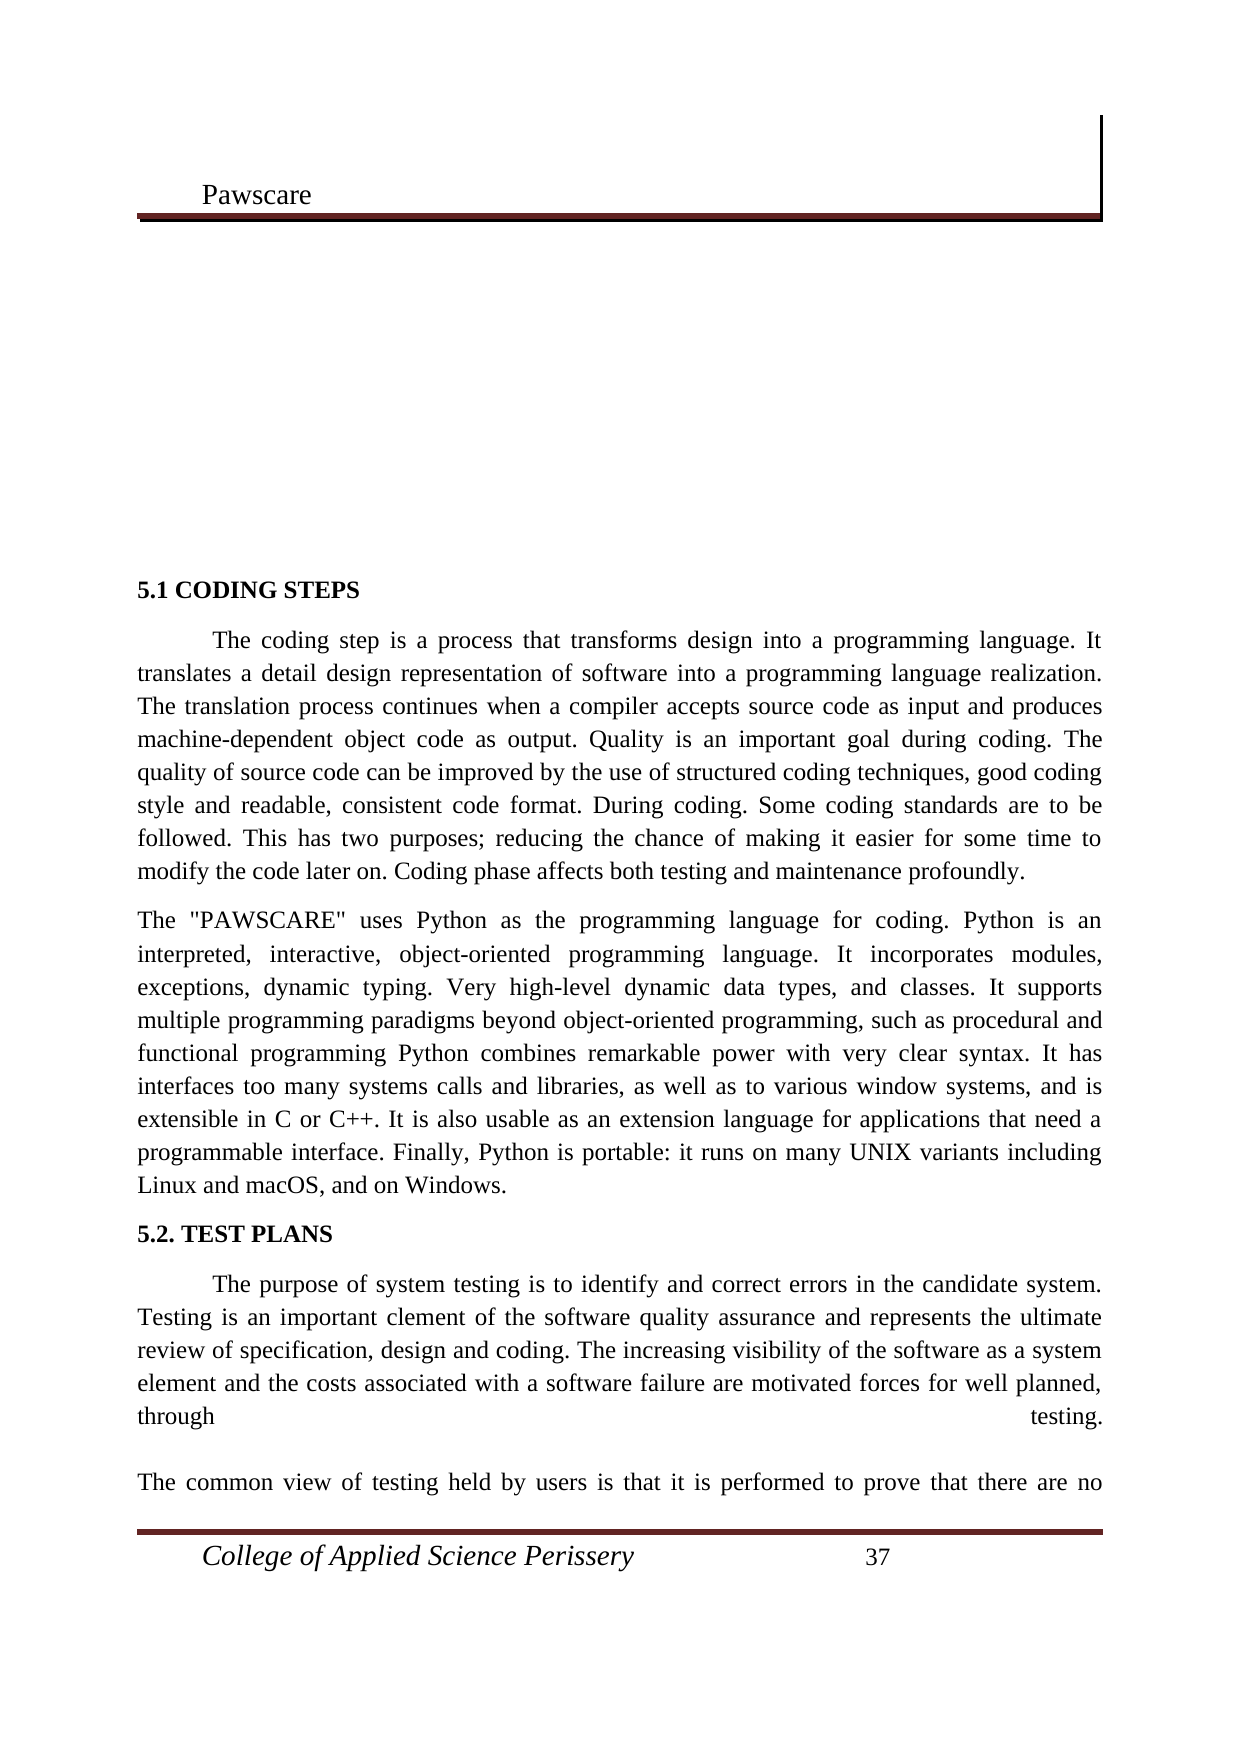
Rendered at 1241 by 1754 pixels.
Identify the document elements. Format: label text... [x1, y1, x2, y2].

text 5.1 CODING STEPS [137, 575, 1103, 604]
text The "PAWSCARE" uses Python as the programming language for coding. Python is an interpreted, interactive, object-oriented programming language. It incorporates modules, exceptions, dynamic typing. Very high-level dynamic data types, and classes. It supports multiple programming paradigms beyond object-oriented programming, such as procedural and functional programming Python combines remarkable power with very clear syntax. It has interfaces too many systems calls and libraries, as well as to various window systems, and is extensible in C or C++. It is also usable as an extension language for applications that need a programmable interface. Finally, Python is portable: it runs on many UNIX variants including Linux and macOS, and on Windows. [137, 906, 1103, 1198]
text The coding step is a process that transforms design into a programming language. It translates a detail design representation of software into a programming language realization. The translation process continues when a compiler accepts source code as input and produces machine-dependent object code as output. Quality is an important goal during coding. The quality of source code can be improved by the use of structured coding techniques, good coding style and readable, consistent code format. During coding. Some coding standards are to be followed. This has two purposes; reducing the chance of making it easier for some time to modify the code later on. Coding phase affects both testing and maintenance profoundly. [137, 625, 1103, 885]
text The purpose of system testing is to identify and correct errors in the candidate system. Testing is an important clement of the software quality assurance and represents the ultimate review of specification, design and coding. The increasing visibility of the software as a system element and the costs associated with a software failure are motivated forces for well planned, through testing. The common view of testing held by users is that it is performed to prove that there are no [137, 1269, 1103, 1496]
text 5.2. TEST PLANS [137, 1219, 1103, 1248]
